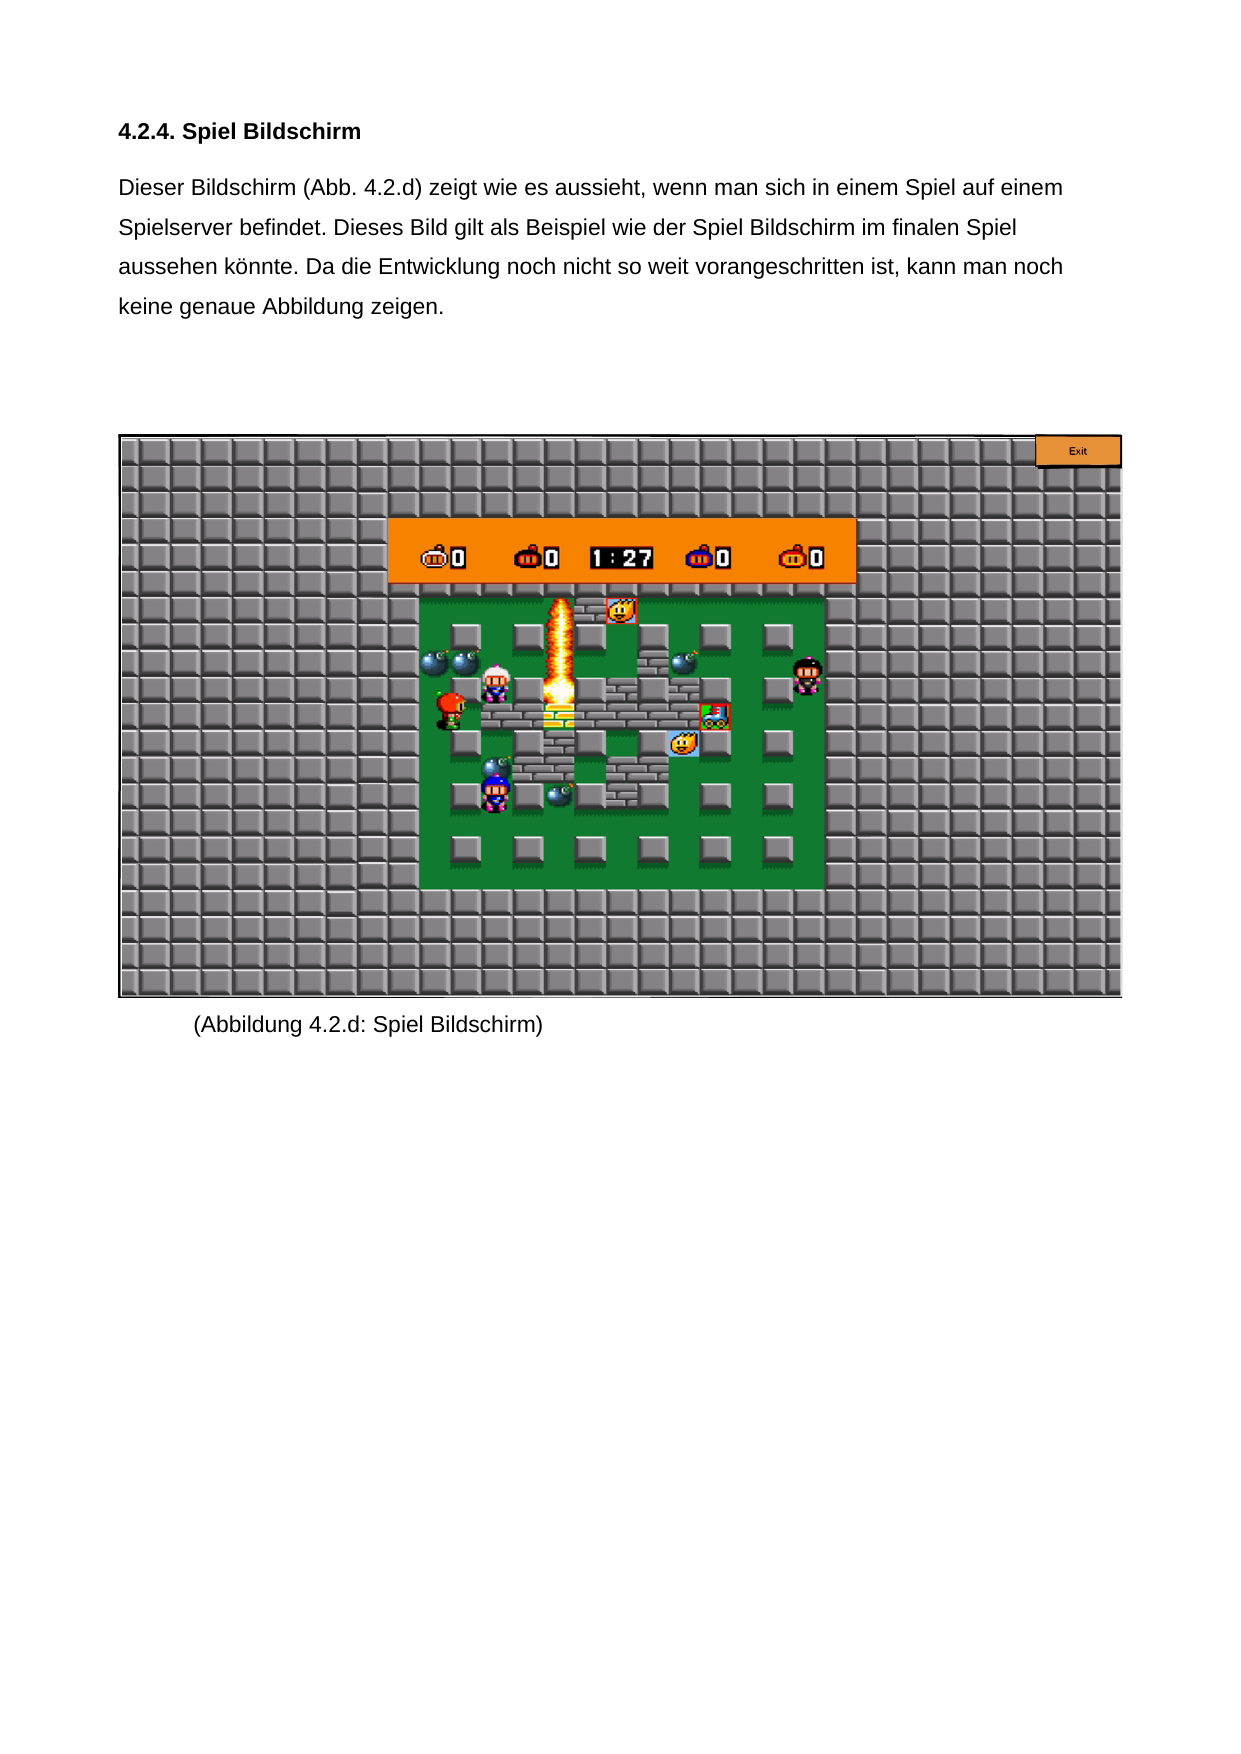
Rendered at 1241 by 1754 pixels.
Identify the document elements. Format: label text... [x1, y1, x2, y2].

text Dieser Bildschirm (Abb. 4.2.d) zeigt wie es aussieht, wenn man sich in einem Spiel auf einem Spielserver befindet. Dieses Bild gilt als Beispiel wie der Spiel Bildschirm im finalen Spiel aussehen könnte. Da die Entwicklung noch nicht so weit vorangeschritten ist, kann man noch keine genaue Abbildung zeigen. [118, 174, 1122, 319]
text (Abbildung 4.2.d: Spiel Bildschirm) [118, 998, 1122, 1037]
text 4.2.4. Spiel Bildschirm [118, 118, 1122, 144]
